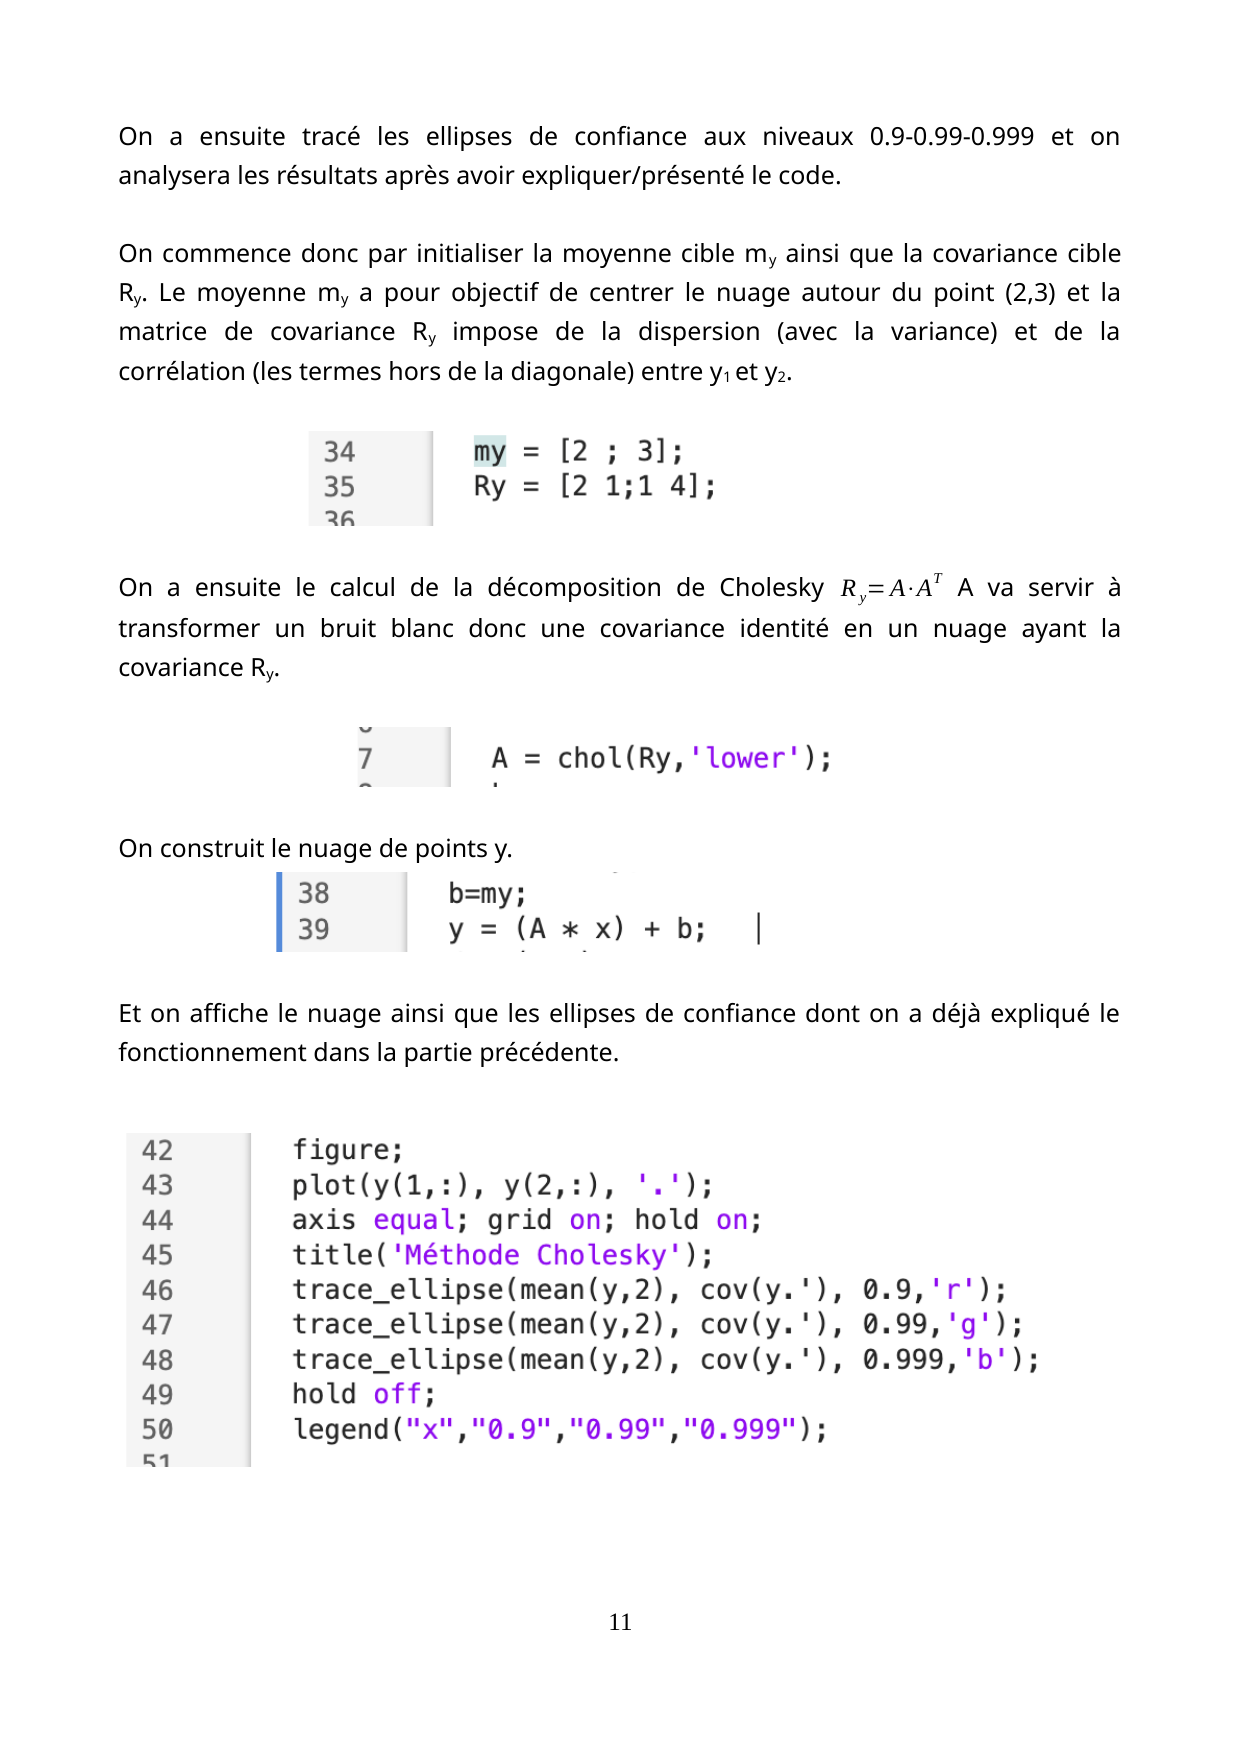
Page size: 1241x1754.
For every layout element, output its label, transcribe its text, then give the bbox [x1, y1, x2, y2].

text On commence donc par initialiser la moyenne cible my ainsi que la covariance cible Ry. Le moyenne my a pour objectif de centrer le nuage autour du point (2,3) et la matrice de covariance Ry impose de la dispersion (avec la variance) et de la corrélation (les termes hors de la diagonale) entre y1 et y2. [118, 236, 1122, 387]
text On a ensuite tracé les ellipses de confiance aux niveaux 0.9-0.99-0.999 et on analysera les résultats après avoir expliquer/présenté le code. [118, 118, 1122, 191]
text Et on affiche le nuage ainsi que les ellipses de confiance dont on a déjà expliqué le fonctionnement dans la partie précédente. [118, 995, 1122, 1069]
picture [308, 431, 932, 526]
picture [357, 727, 883, 787]
picture [276, 872, 964, 952]
text On construit le nuage de points y. [118, 831, 1122, 864]
text On a ensuite le calcul de la décomposition de Cholesky A va servir à transformer un bruit blanc donc une covariance identité en un nuage ayant la covariance Ry. [118, 569, 1122, 684]
picture [126, 1133, 1114, 1467]
